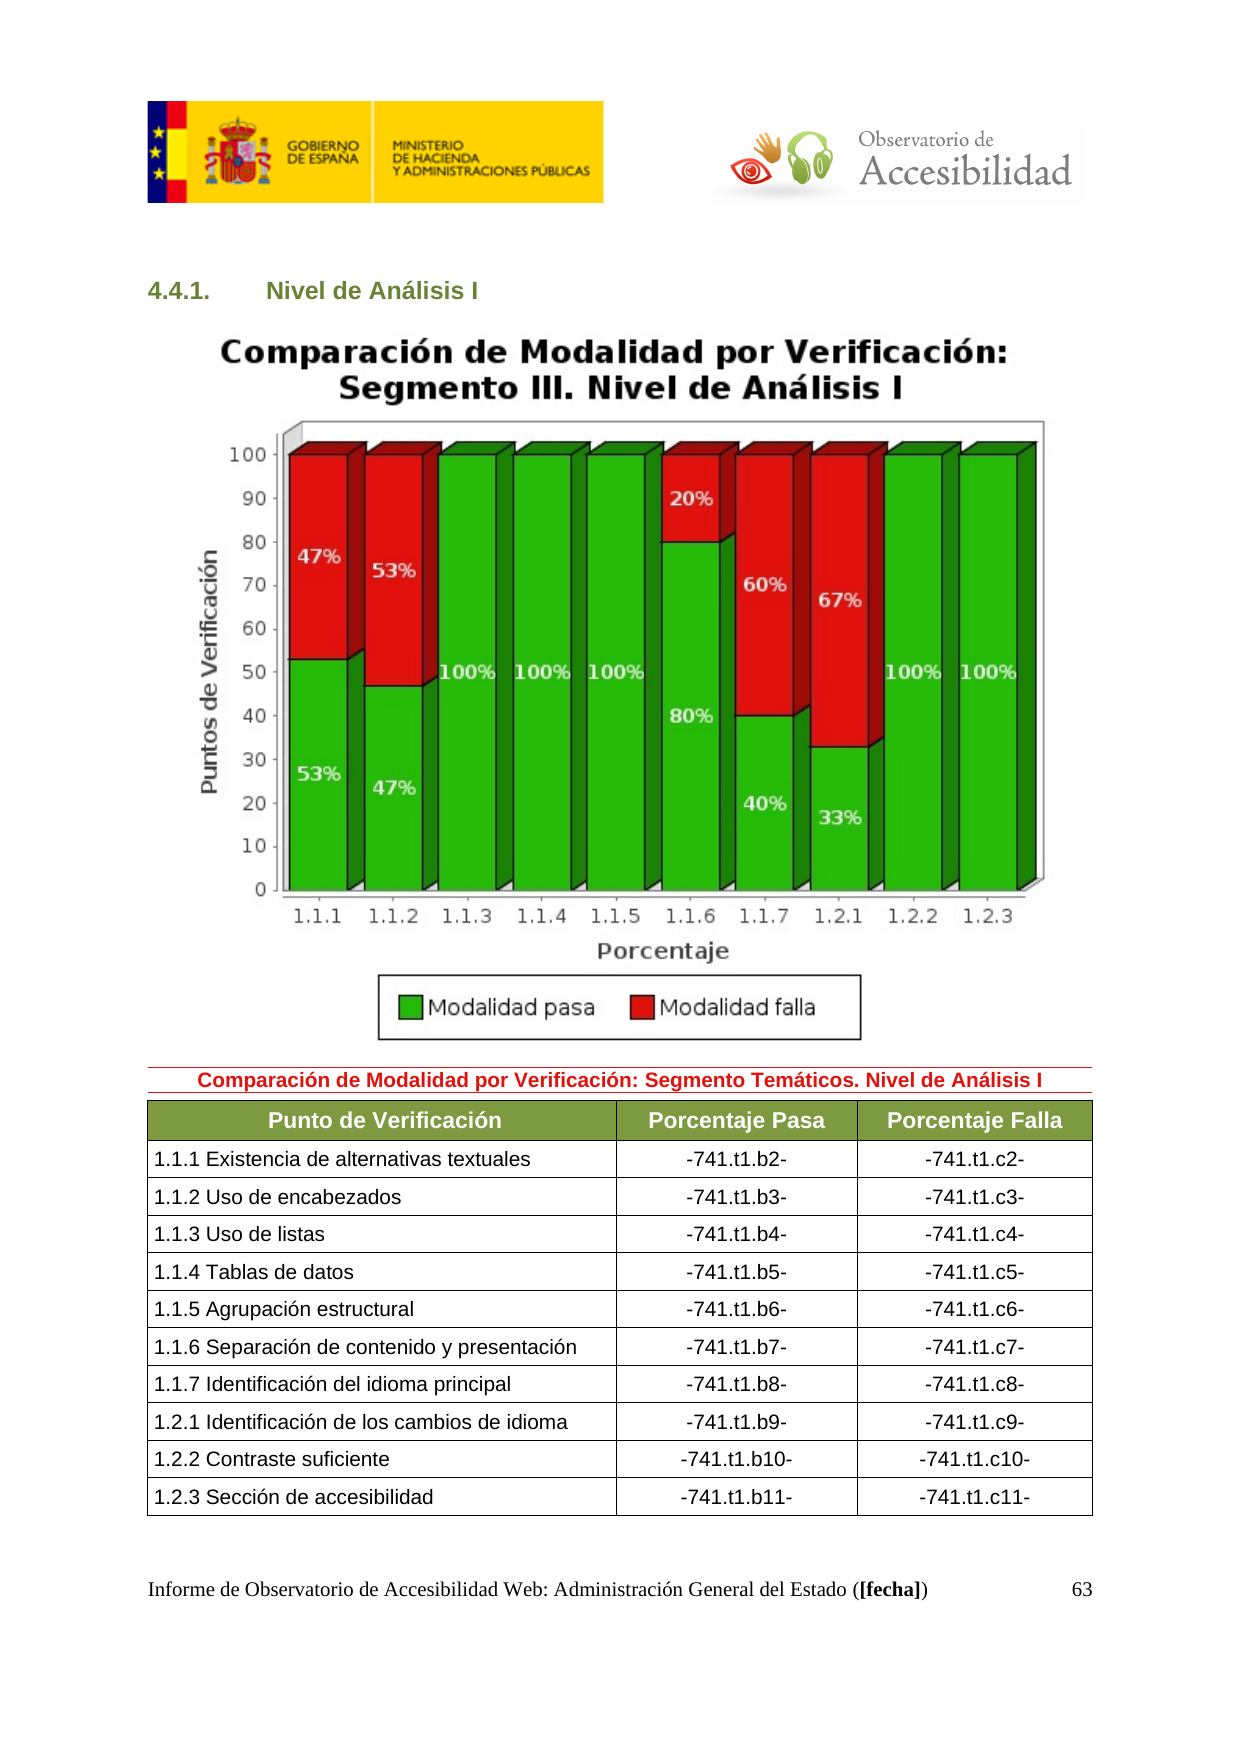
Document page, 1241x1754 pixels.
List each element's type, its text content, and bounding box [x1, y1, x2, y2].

table_cell -741.t1.c8- [858, 1366, 1092, 1402]
table_cell -741.t1.b9- [617, 1403, 857, 1440]
table_cell 1.1.3 Uso de listas [148, 1216, 616, 1252]
table_cell -741.t1.c4- [858, 1216, 1092, 1252]
table_header Punto de Verificación [148, 1101, 616, 1140]
table_cell -741.t1.b8- [617, 1366, 857, 1402]
table_cell -741.t1.b6- [617, 1291, 857, 1327]
table_cell -741.t1.b4- [617, 1216, 857, 1252]
table_cell 1.1.7 Identificación del idioma principal [148, 1366, 616, 1402]
table_cell 1.1.6 Separación de contenido y presentación [148, 1328, 616, 1365]
table_cell -741.t1.b7- [617, 1328, 857, 1365]
table_cell 1.1.4 Tablas de datos [148, 1253, 616, 1290]
table_cell -741.t1.b10- [617, 1441, 857, 1477]
table_cell -741.t1.b2- [617, 1141, 857, 1177]
table_cell -741.t1.c9- [858, 1403, 1092, 1440]
picture [710, 122, 1086, 205]
table_cell -741.t1.b3- [617, 1178, 857, 1215]
table_cell 1.2.3 Sección de accesibilidad [148, 1478, 616, 1515]
table_cell -741.t1.c11- [858, 1478, 1092, 1515]
picture [147, 101, 604, 203]
table_cell 1.2.1 Identificación de los cambios de idioma [148, 1403, 616, 1440]
table_header Porcentaje Falla [858, 1101, 1092, 1140]
table_cell 1.1.2 Uso de encabezados [148, 1178, 616, 1215]
table_cell -741.t1.b11- [617, 1478, 857, 1515]
list Nivel de Análisis I [148, 276, 1092, 304]
picture [178, 332, 1062, 1042]
table_cell 1.1.5 Agrupación estructural [148, 1291, 616, 1327]
table_cell 1.2.2 Contraste suficiente [148, 1441, 616, 1477]
table_cell -741.t1.b5- [617, 1253, 857, 1290]
table_cell -741.t1.c6- [858, 1291, 1092, 1327]
table_cell -741.t1.c2- [858, 1141, 1092, 1177]
table_cell -741.t1.c7- [858, 1328, 1092, 1365]
table_cell -741.t1.c3- [858, 1178, 1092, 1215]
table_cell -741.t1.c10- [858, 1441, 1092, 1477]
table_header Porcentaje Pasa [617, 1101, 857, 1140]
table_cell -741.t1.c5- [858, 1253, 1092, 1290]
text Comparación de Modalidad por Verificación: Segmento Temáticos. Nivel de Análisis I [148, 1068, 1092, 1092]
table_cell 1.1.1 Existencia de alternativas textuales [148, 1141, 616, 1177]
